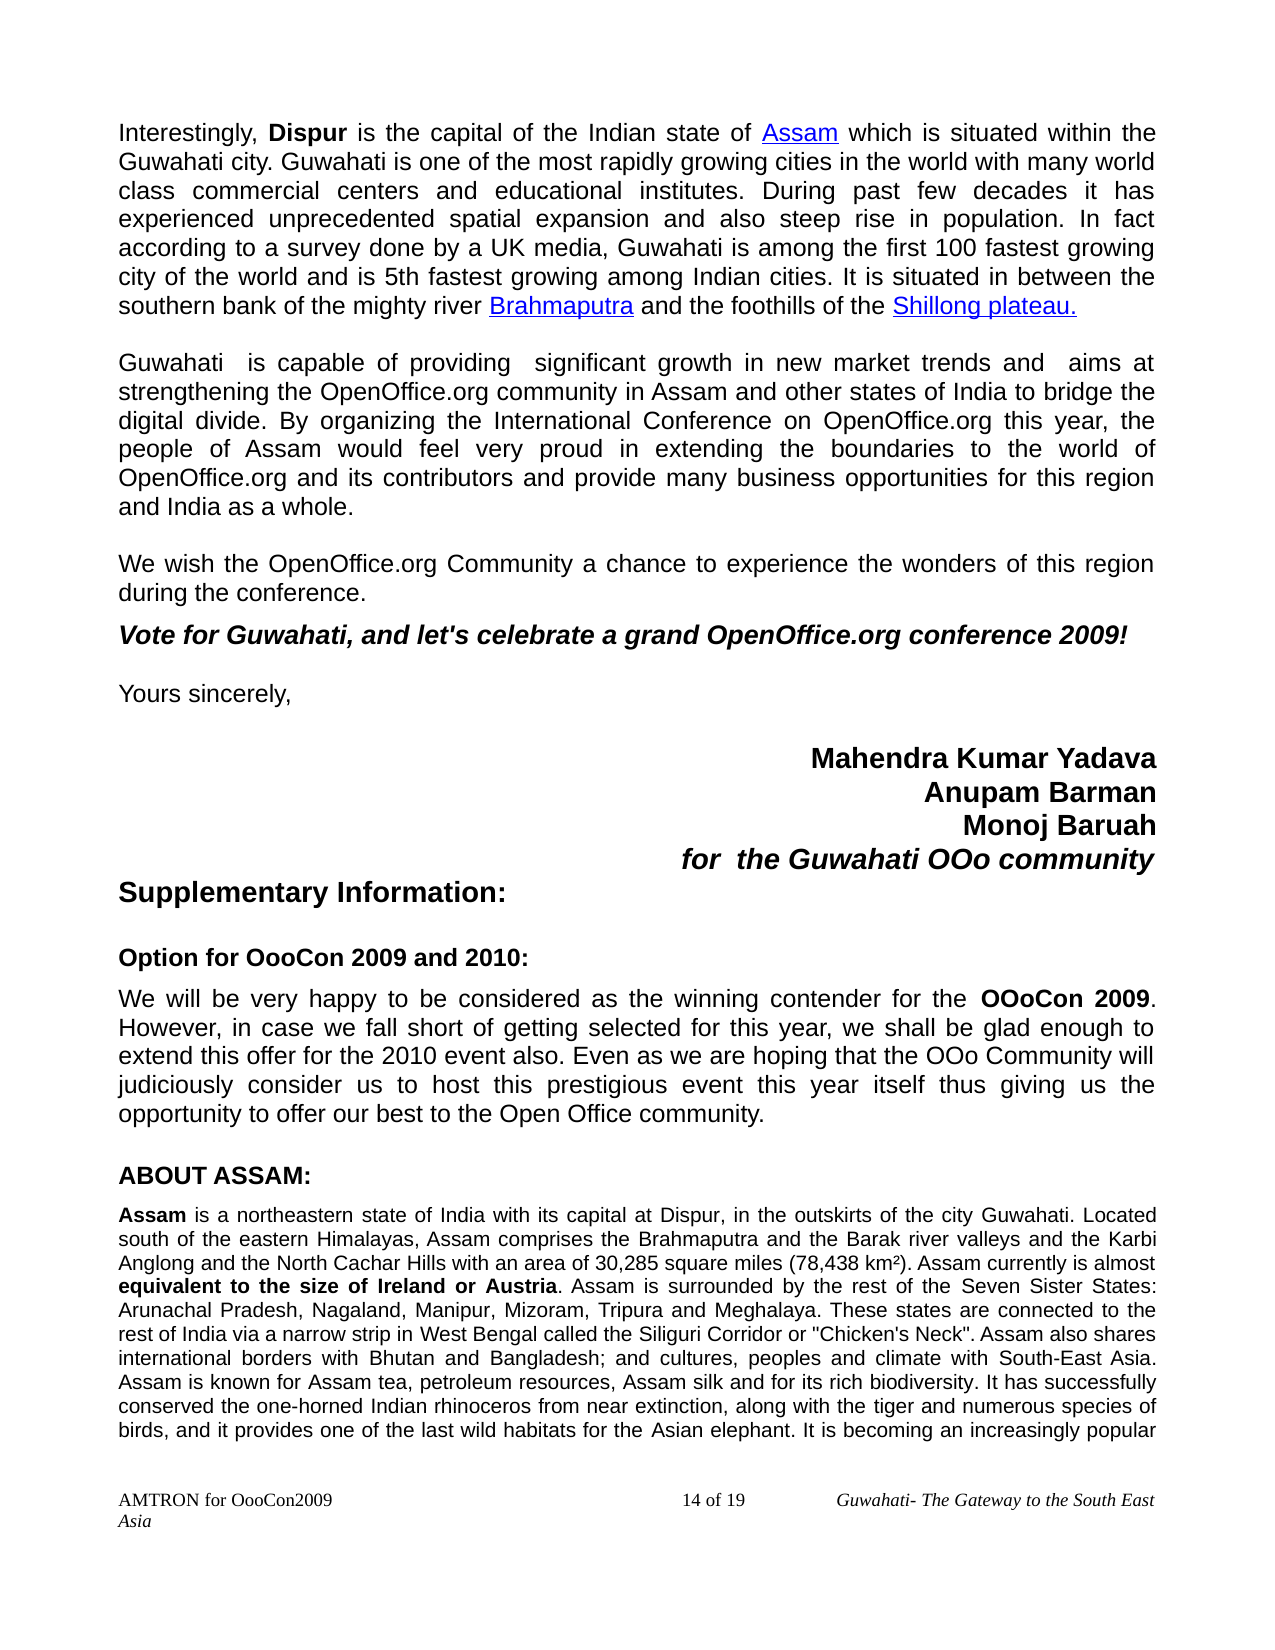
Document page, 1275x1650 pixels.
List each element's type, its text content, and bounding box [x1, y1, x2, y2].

text ABOUT ASSAM: [118, 1161, 1157, 1190]
text Option for OooCon 2009 and 2010: [118, 943, 1157, 971]
text Guwahati is capable of providing significant growth in new market trends and aims at strengthening the OpenOffice.org community in Assam and other states of India to bridge the digital divide. By organizing the International Conference on OpenOffice.org this year, the people of Assam would feel very proud in extending the boundaries to the world of OpenOffice.org and its contributors and provide many business opportunities for this region and India as a whole. [118, 348, 1157, 521]
text Yours sincerely, [118, 679, 1157, 708]
text Monoj Baruah [118, 808, 1157, 842]
text Interestingly, Dispur is the capital of the Indian state of Assam which is situated within the Guwahati city. Guwahati is one of the most rapidly growing cities in the world with many world class commercial centers and educational institutes. During past few decades it has experienced unprecedented spatial expansion and also steep rise in population. In fact according to a survey done by a UK media, Guwahati is among the first 100 fastest growing city of the world and is 5th fastest growing among Indian cities. It is situated in between the southern bank of the mighty river Brahmaputra and the foothills of the Shillong plateau. [118, 118, 1157, 319]
text Vote for Guwahati, and let's celebrate a grand OpenOffice.org conference 2009! [118, 619, 1157, 650]
text Supplementary Information: [118, 876, 1157, 909]
text We wish the OpenOffice.org Community a chance to experience the wonders of this region during the conference. [118, 549, 1157, 607]
text Assam is a northeastern state of India with its capital at Dispur, in the outskirts of the city Guwahati. Located south of the eastern Himalayas, Assam comprises the Brahmaputra and the Barak river valleys and the Karbi Anglong and the North Cachar Hills with an area of 30,285 square miles (78,438 km²). Assam currently is almost equivalent to the size of Ireland or Austria. Assam is surrounded by the rest of the Seven Sister States: Arunachal Pradesh, Nagaland, Manipur, Mizoram, Tripura and Meghalaya. These states are connected to the rest of India via a narrow strip in West Bengal called the Siliguri Corridor or "Chicken's Neck". Assam also shares international borders with Bhutan and Bangladesh; and cultures, peoples and climate with South-East Asia. Assam is known for Assam tea, petroleum resources, Assam silk and for its rich biodiversity. It has successfully conserved the one-horned Indian rhinoceros from near extinction, along with the tiger and numerous species of birds, and it provides one of the last wild habitats for the Asian elephant. It is becoming an increasingly popular [118, 1202, 1157, 1442]
text Mahendra Kumar Yadava [118, 741, 1157, 775]
text Anupam Barman [118, 775, 1157, 808]
text We will be very happy to be considered as the winning contender for the OOoCon 2009. However, in case we fall short of getting selected for this year, we shall be glad enough to extend this offer for the 2010 event also. Even as we are hoping that the OOo Community will judiciously consider us to host this prestigious event this year itself thus giving us the opportunity to offer our best to the Open Office community. [118, 984, 1157, 1128]
text for the Guwahati OOo community [118, 842, 1157, 876]
